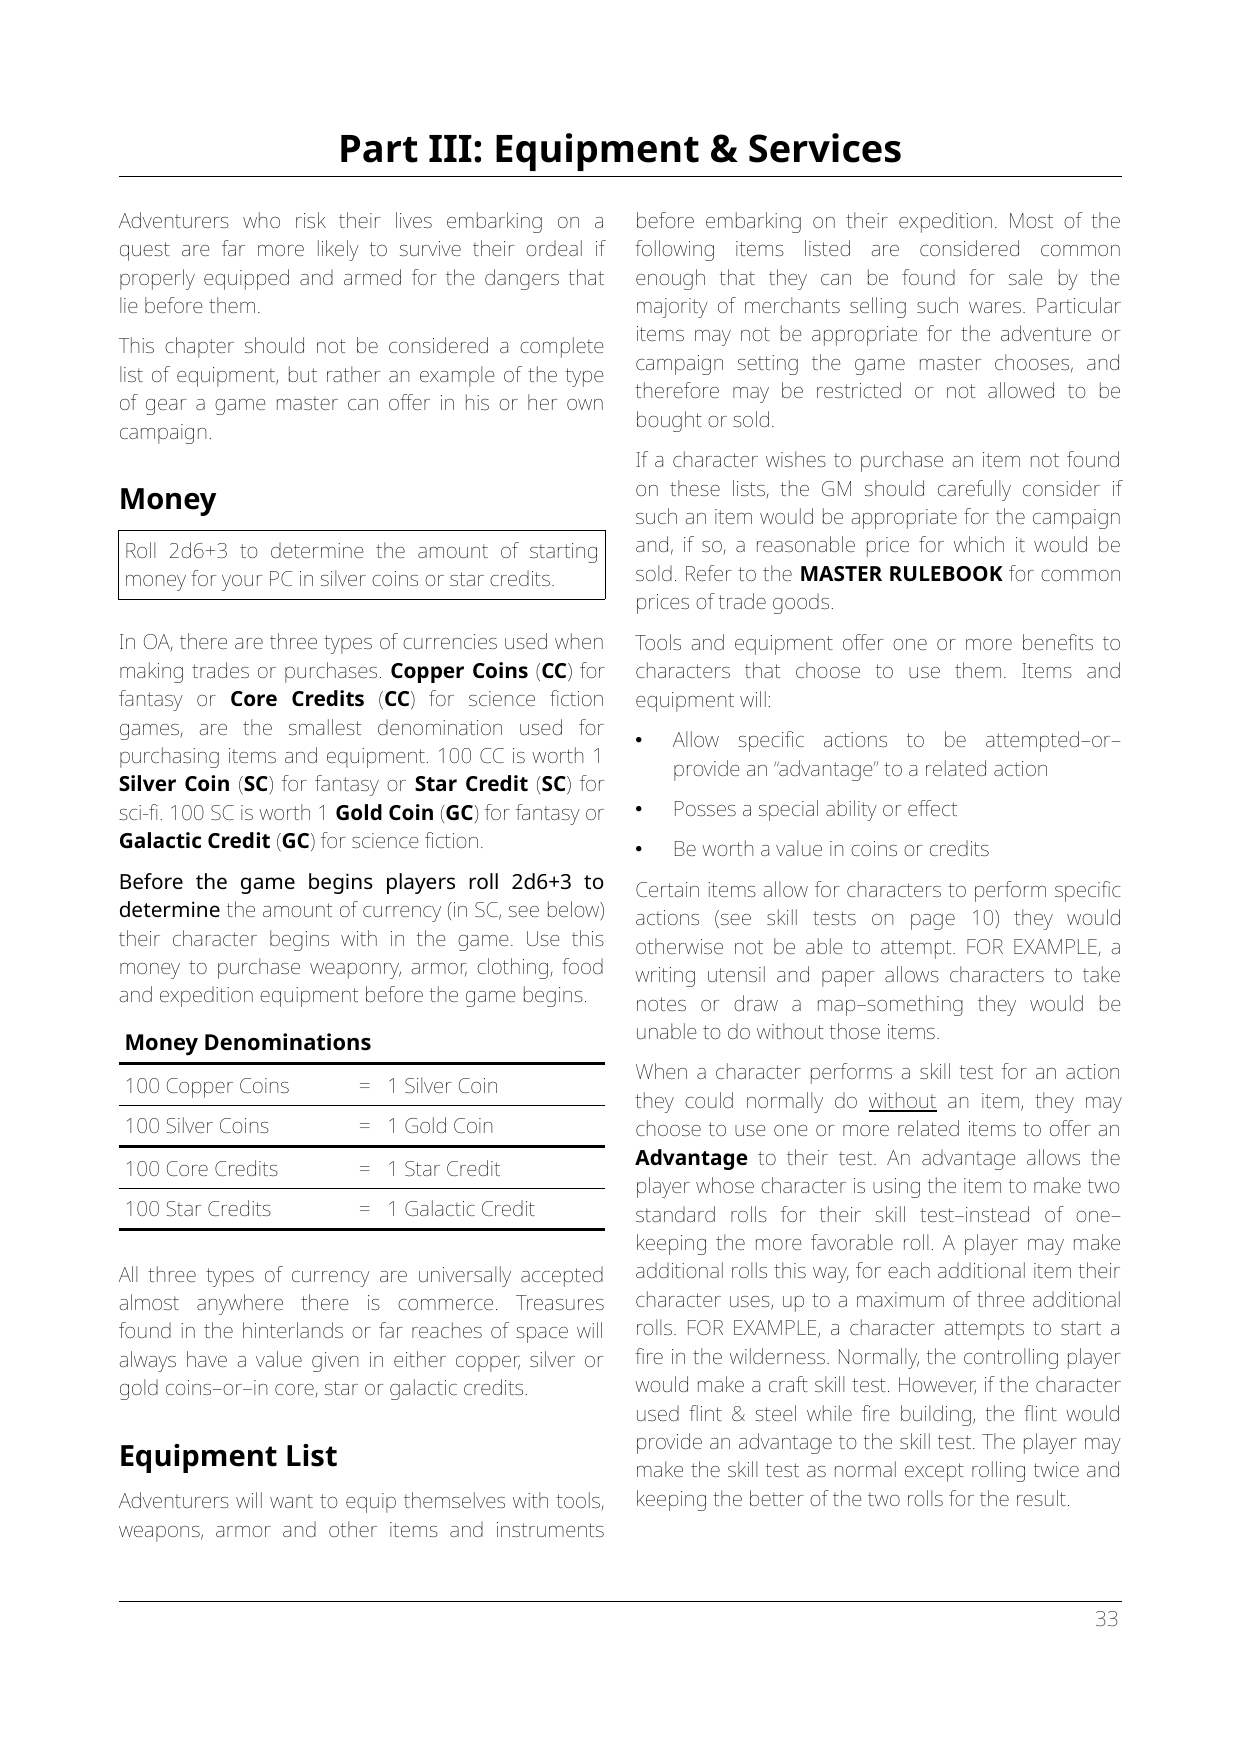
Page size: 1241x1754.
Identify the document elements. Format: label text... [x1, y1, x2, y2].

table_cell 100 Core Credits [119, 1148, 353, 1188]
text Before the game begins players roll 2d6+3 to determine the amount of currency (in SC, see below) their character begins with in the game. Use this money to purchase weaponry, armor, clothing, food and expedition equipment before the game begins. [118, 867, 605, 1009]
table_header Roll 2d6+3 to determine the amount of starting money for your PC in silver coins or star credits. [119, 531, 605, 599]
table_cell = [353, 1065, 381, 1105]
text Adventurers will want to equip themselves with tools, weapons, armor and other items and instruments [118, 1487, 605, 1543]
table_cell 100 Silver Coins [119, 1106, 353, 1145]
table_cell = [353, 1106, 381, 1145]
text This chapter should not be considered a complete list of equipment, but rather an example of the type of gear a game master can offer in his or her own campaign. [118, 332, 605, 445]
text Certain items allow for characters to perform specific actions (see skill tests on page 7) they would otherwise not be able to attempt. FOR EXAMPLE, a writing utensil and paper allows characters to take notes or draw a map–something they would be unable to do without those items. [635, 875, 1122, 1046]
table_cell 1 Silver Coin [381, 1065, 604, 1105]
table_cell 1 Star Credit [381, 1148, 604, 1188]
table_cell = [353, 1148, 381, 1188]
text Adventurers who risk their lives embarking on a quest are far more likely to survive their ordeal if properly equipped and armed for the dangers that lie before them. [118, 206, 605, 319]
subtitle Money [118, 478, 605, 518]
table_header Money Denominations [119, 1021, 604, 1062]
table_cell 100 Star Credits [119, 1189, 353, 1228]
text before embarking on their expedition. Most of the following items listed are considered common enough that they can be found for sale by the majority of merchants selling such wares. Particular items may not be appropriate for the adventure or campaign setting the game master chooses, and therefore may be restricted or not allowed to be bought or sold. [635, 206, 1122, 433]
table_cell = [353, 1189, 381, 1228]
text When a character performs a skill test for an action they could normally do without an item, they may choose to use one or more related items to offer an Advantage to their test. An advantage allows the player whose character is using the item to make two standard rolls for their skill test–instead of one–keeping the more favorable roll. A player may make additional rolls this way, for each additional item their character uses, up to a maximum of three additional rolls. FOR EXAMPLE, a character attempts to start a fire in the wilderness. Normally, the controlling player would make a craft skill test. However, if the character used flint & steel while fire building, the flint would provide an advantage to the skill test. The player may make the skill test as normal except rolling twice and keeping the better of the two rolls for the result. [635, 1057, 1122, 1512]
text Tools and equipment offer one or more benefits to characters that choose to use them. Items and equipment will: [635, 628, 1122, 713]
table_cell 100 Copper Coins [119, 1065, 353, 1105]
list Posses a special ability or effect [635, 794, 1122, 822]
table_cell 1 Gold Coin [381, 1106, 604, 1145]
text If a character wishes to purchase an item not found on these lists, the GM should carefully consider if such an item would be appropriate for the campaign and, if so, a reasonable price for which it would be sold. Refer to the MASTER RULEBOOK for common prices of trade goods. [635, 445, 1122, 616]
text In OA, there are three types of currencies used when making trades or purchases. Copper Coins (CC) for fantasy or Core Credits (CC) for science fiction games, are the smallest denomination used for purchasing items and equipment. 100 CC is worth 1 Silver Coin (SC) for fantasy or Star Credit (SC) for sci-fi. 100 SC is worth 1 Gold Coin (GC) for fantasy or Galactic Credit (GC) for science fiction. [118, 600, 605, 855]
list Be worth a value in coins or credits [635, 834, 1122, 863]
table_cell 1 Galactic Credit [381, 1189, 604, 1228]
text All three types of currency are universally accepted almost anywhere there is commerce. Treasures found in the hinterlands or far reaches of space will always have a value given in either copper, silver or gold coins–or–in core, star or galactic credits. [118, 1231, 605, 1402]
list Allow specific actions to be attempted–or–provide an “advantage” to a related action [635, 725, 1122, 782]
text Equipment List [118, 1435, 605, 1475]
